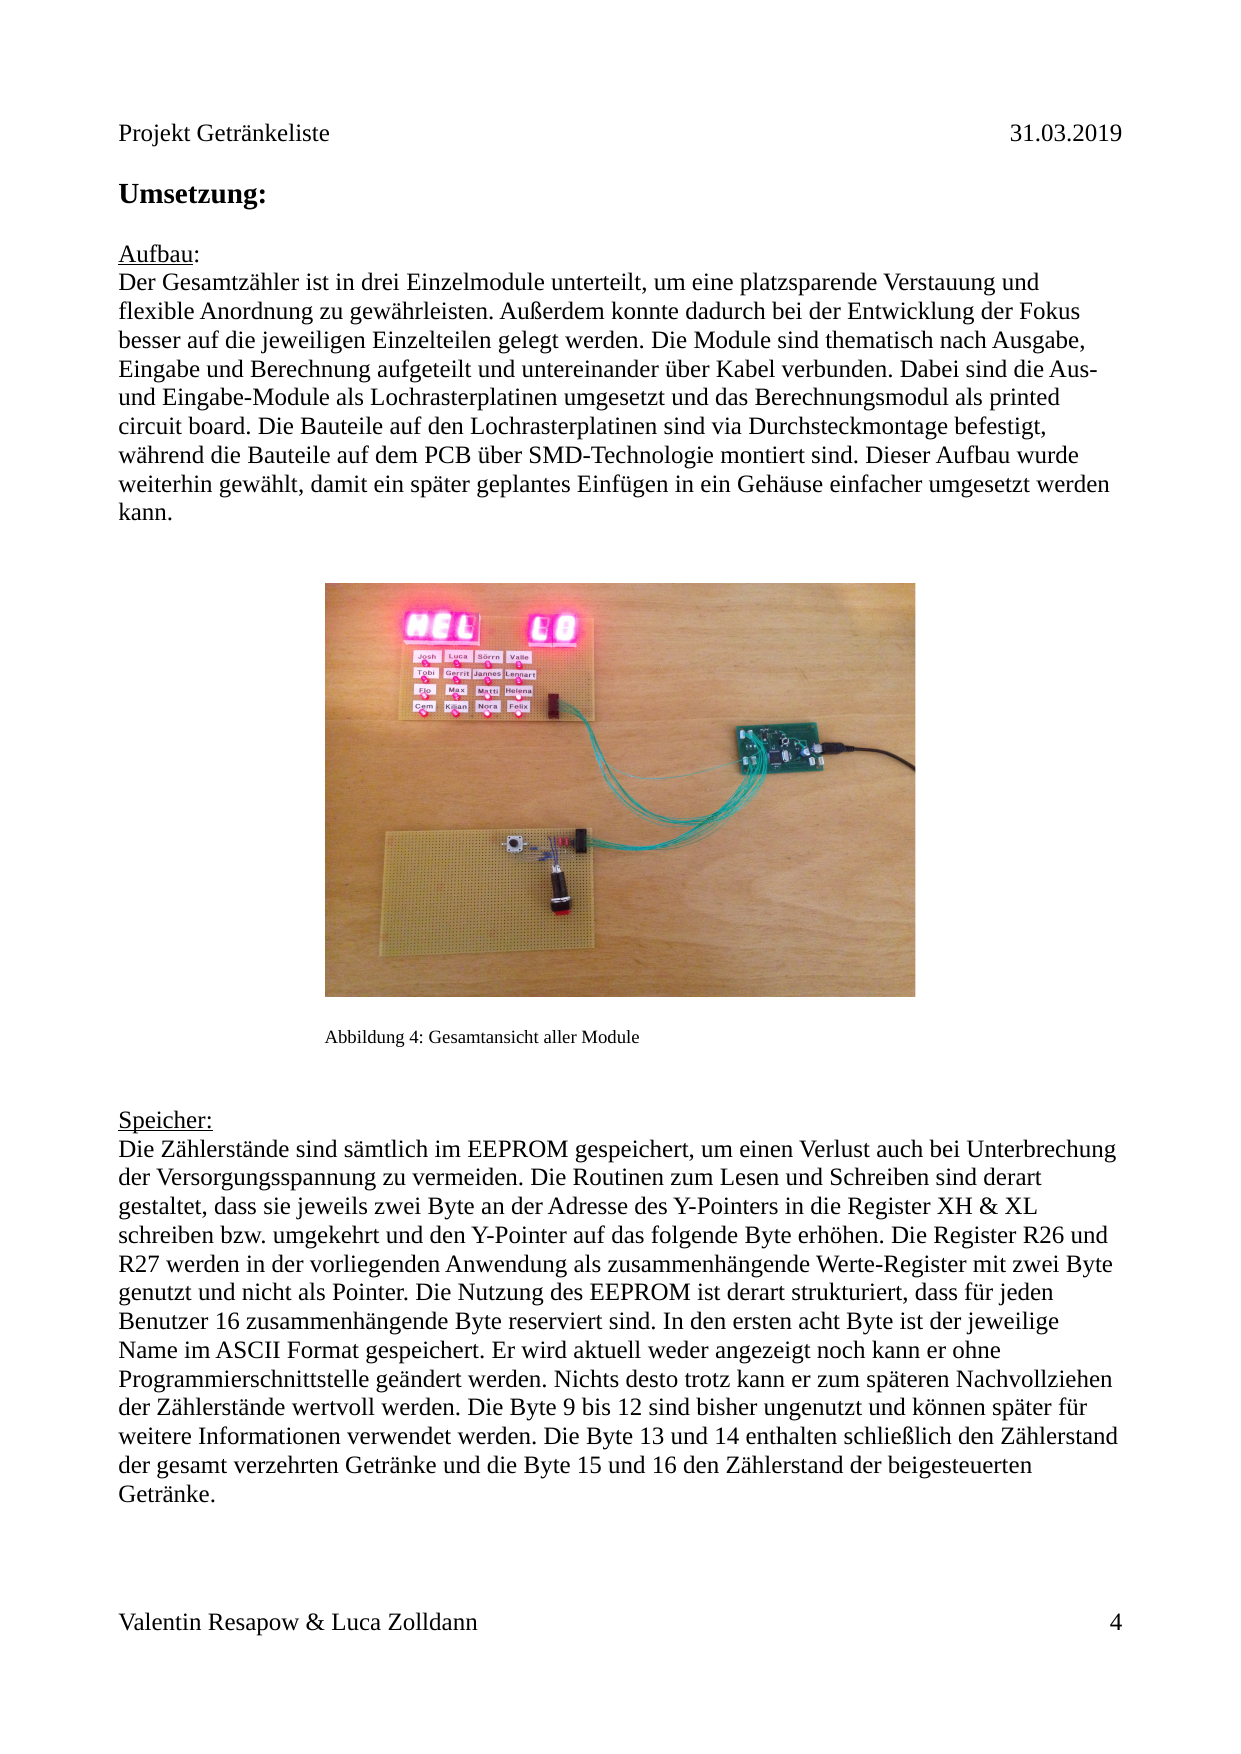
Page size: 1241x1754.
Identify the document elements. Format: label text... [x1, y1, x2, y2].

text Speicher: [118, 1105, 1122, 1134]
text Umsetzung: [118, 176, 1122, 210]
picture [325, 583, 916, 997]
text Aufbau: [118, 239, 1122, 267]
text Die Zählerstände sind sämtlich im EEPROM gespeichert, um einen Verlust auch bei Unterbrechung der Versorgungsspannung zu vermeiden. Die Routinen zum Lesen und Schreiben sind derart gestaltet, dass sie jeweils zwei Byte an der Adresse des Y-Pointers in die Register XH & XL schreiben bzw. umgekehrt und den Y-Pointer auf das folgende Byte erhöhen. Die Register R26 und R27 werden in der vorliegenden Anwendung als zusammenhängende Werte-Register mit zwei Byte genutzt und nicht als Pointer. Die Nutzung des EEPROM ist derart strukturiert, dass für jeden Benutzer 16 zusammenhängende Byte reserviert sind. In den ersten acht Byte ist der jeweilige Name im ASCII Format gespeichert. Er wird aktuell weder angezeigt noch kann er ohne Programmierschnittstelle geändert werden. Nichts desto trotz kann er zum späteren Nachvollziehen der Zählerstände wertvoll werden. Die Byte 9 bis 12 sind bisher ungenutzt und können später für weitere Informationen verwendet werden. Die Byte 13 und 14 enthalten schließlich den Zählerstand der gesamt verzehrten Getränke und die Byte 15 und 16 den Zählerstand der beigesteuerten Getränke. [118, 1134, 1122, 1507]
text Der Gesamtzähler ist in drei Einzelmodule unterteilt, um eine platzsparende Verstauung und flexible Anordnung zu gewährleisten. Außerdem konnte dadurch bei der Entwicklung der Fokus besser auf die jeweiligen Einzelteilen gelegt werden. Die Module sind thematisch nach Ausgabe, Eingabe und Berechnung aufgeteilt und untereinander über Kabel verbunden. Dabei sind die Aus- und Eingabe-Module als Lochrasterplatinen umgesetzt und das Berechnungsmodul als printed circuit board. Die Bauteile auf den Lochrasterplatinen sind via Durchsteckmontage befestigt, während die Bauteile auf dem PCB über SMD-Technologie montiert sind. Dieser Aufbau wurde weiterhin gewählt, damit ein später geplantes Einfügen in ein Gehäuse einfacher umgesetzt werden kann. [118, 267, 1122, 526]
text Abbildung 4: Gesamtansicht aller Module [118, 1026, 1122, 1047]
